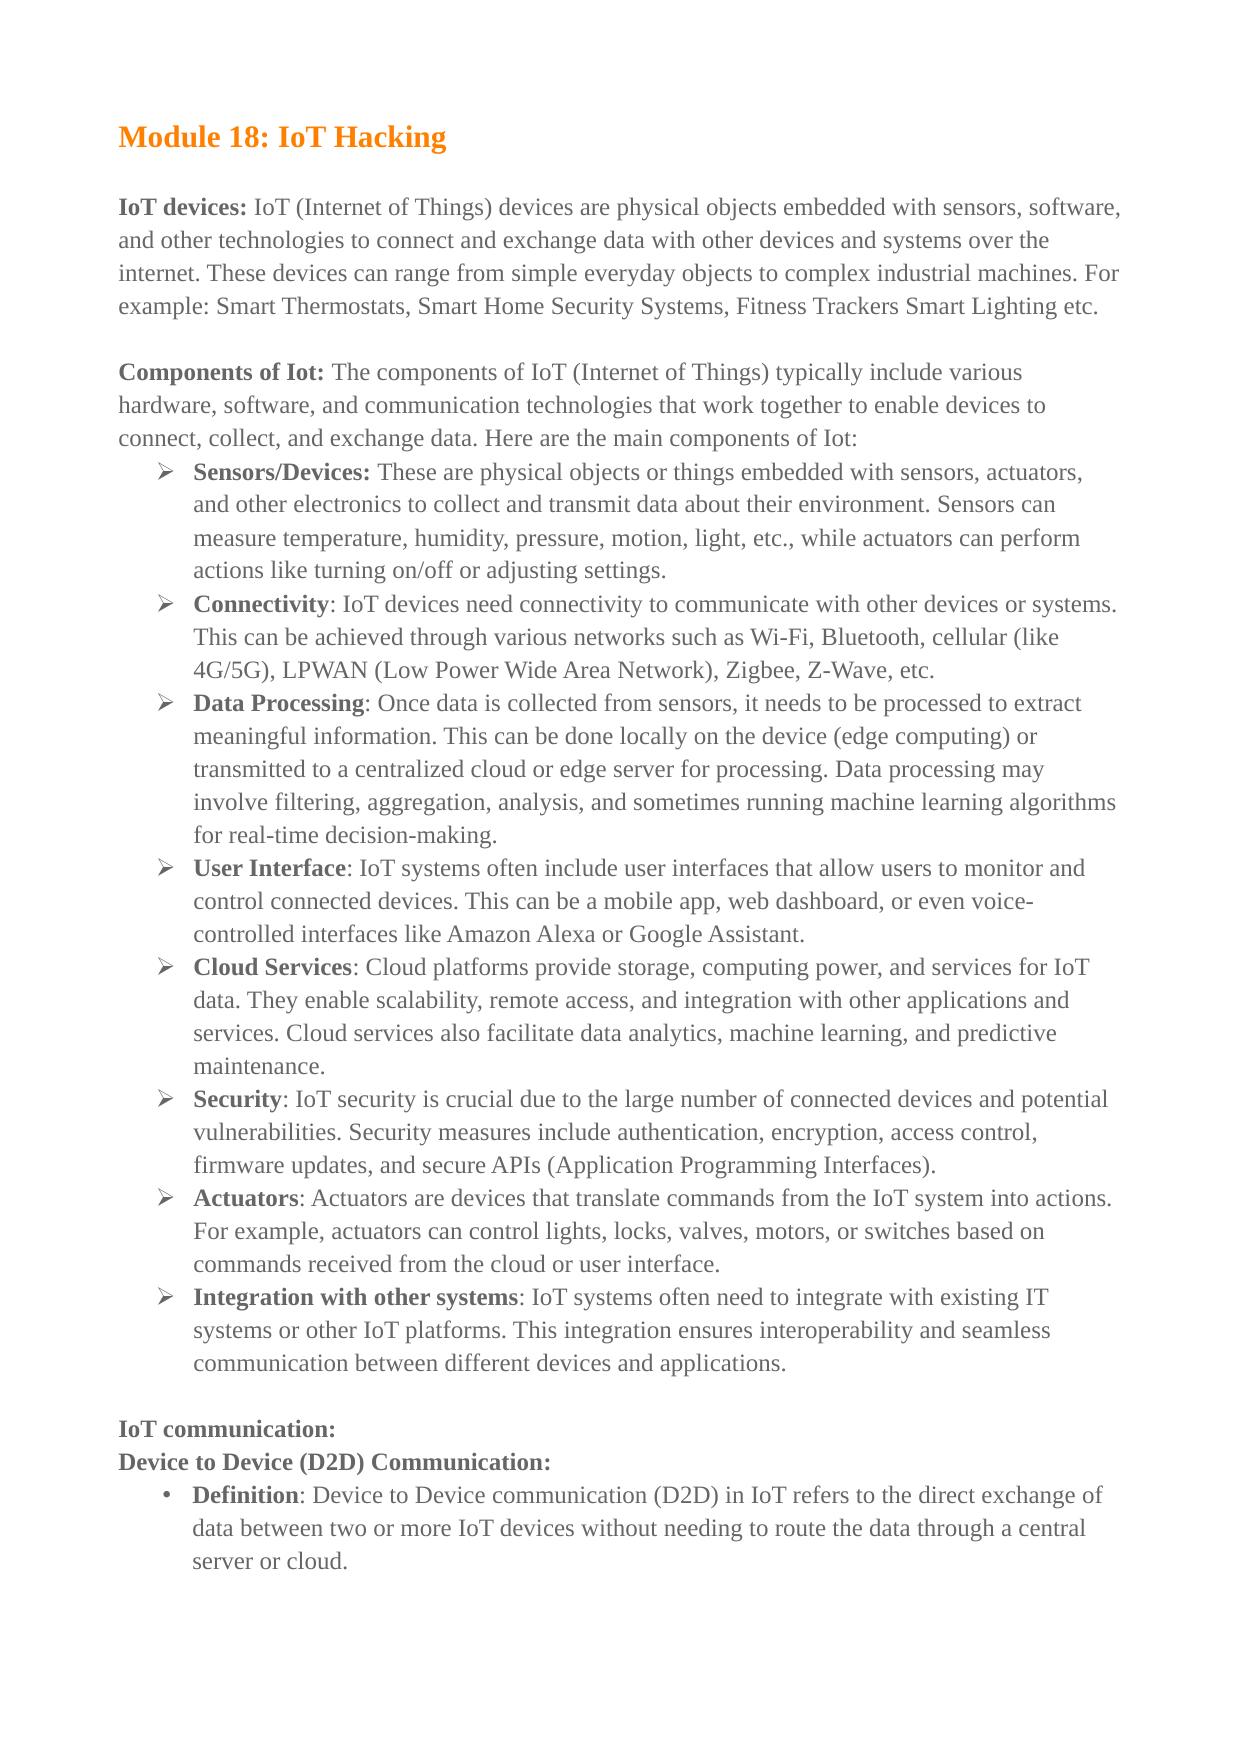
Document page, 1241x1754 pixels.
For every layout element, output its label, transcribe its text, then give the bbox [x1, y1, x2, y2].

list Data Processing: Once data is collected from sensors, it needs to be processed to extract meaningful information. This can be done locally on the device (edge computing) or transmitted to a centralized cloud or edge server for processing. Data processing may involve filtering, aggregation, analysis, and sometimes running machine learning algorithms for real-time decision-making. [156, 688, 1122, 848]
list Definition: Device to Device communication (D2D) in IoT refers to the direct exchange of data between two or more IoT devices without needing to route the data through a central server or cloud. [162, 1480, 1122, 1575]
text IoT communication: [118, 1414, 1122, 1443]
list Actuators: Actuators are devices that translate commands from the IoT system into actions. For example, actuators can control lights, locks, valves, motors, or switches based on commands received from the cloud or user interface. [156, 1183, 1122, 1278]
list User Interface: IoT systems often include user interfaces that allow users to monitor and control connected devices. This can be a mobile app, web dashboard, or even voice-controlled interfaces like Amazon Alexa or Google Assistant. [156, 853, 1122, 948]
text Module 18: IoT Hacking [118, 118, 1122, 154]
text Components of Iot: The components of IoT (Internet of Things) typically include various hardware, software, and communication technologies that work together to enable devices to connect, collect, and exchange data. Here are the main components of Iot: [118, 357, 1122, 452]
text IoT devices: IoT (Internet of Things) devices are physical objects embedded with sensors, software, and other technologies to connect and exchange data with other devices and systems over the internet. These devices can range from simple everyday objects to complex industrial machines. For example: Smart Thermostats, Smart Home Security Systems, Fitness Trackers Smart Lighting etc. [118, 192, 1122, 320]
list Integration with other systems: IoT systems often need to integrate with existing IT systems or other IoT platforms. This integration ensures interoperability and seamless communication between different devices and applications. [156, 1282, 1122, 1377]
list Security: IoT security is crucial due to the large number of connected devices and potential vulnerabilities. Security measures include authentication, encryption, access control, firmware updates, and secure APIs (Application Programming Interfaces). [156, 1084, 1122, 1179]
text Device to Device (D2D) Communication: [118, 1447, 1122, 1476]
list Cloud Services: Cloud platforms provide storage, computing power, and services for IoT data. They enable scalability, remote access, and integration with other applications and services. Cloud services also facilitate data analytics, machine learning, and predictive maintenance. [156, 952, 1122, 1080]
list Connectivity: IoT devices need connectivity to communicate with other devices or systems. This can be achieved through various networks such as Wi-Fi, Bluetooth, cellular (like 4G/5G), LPWAN (Low Power Wide Area Network), Zigbee, Z-Wave, etc. [156, 589, 1122, 683]
list Sensors/Devices: These are physical objects or things embedded with sensors, actuators, and other electronics to collect and transmit data about their environment. Sensors can measure temperature, humidity, pressure, motion, light, etc., while actuators can perform actions like turning on/off or adjusting settings. [156, 457, 1122, 584]
